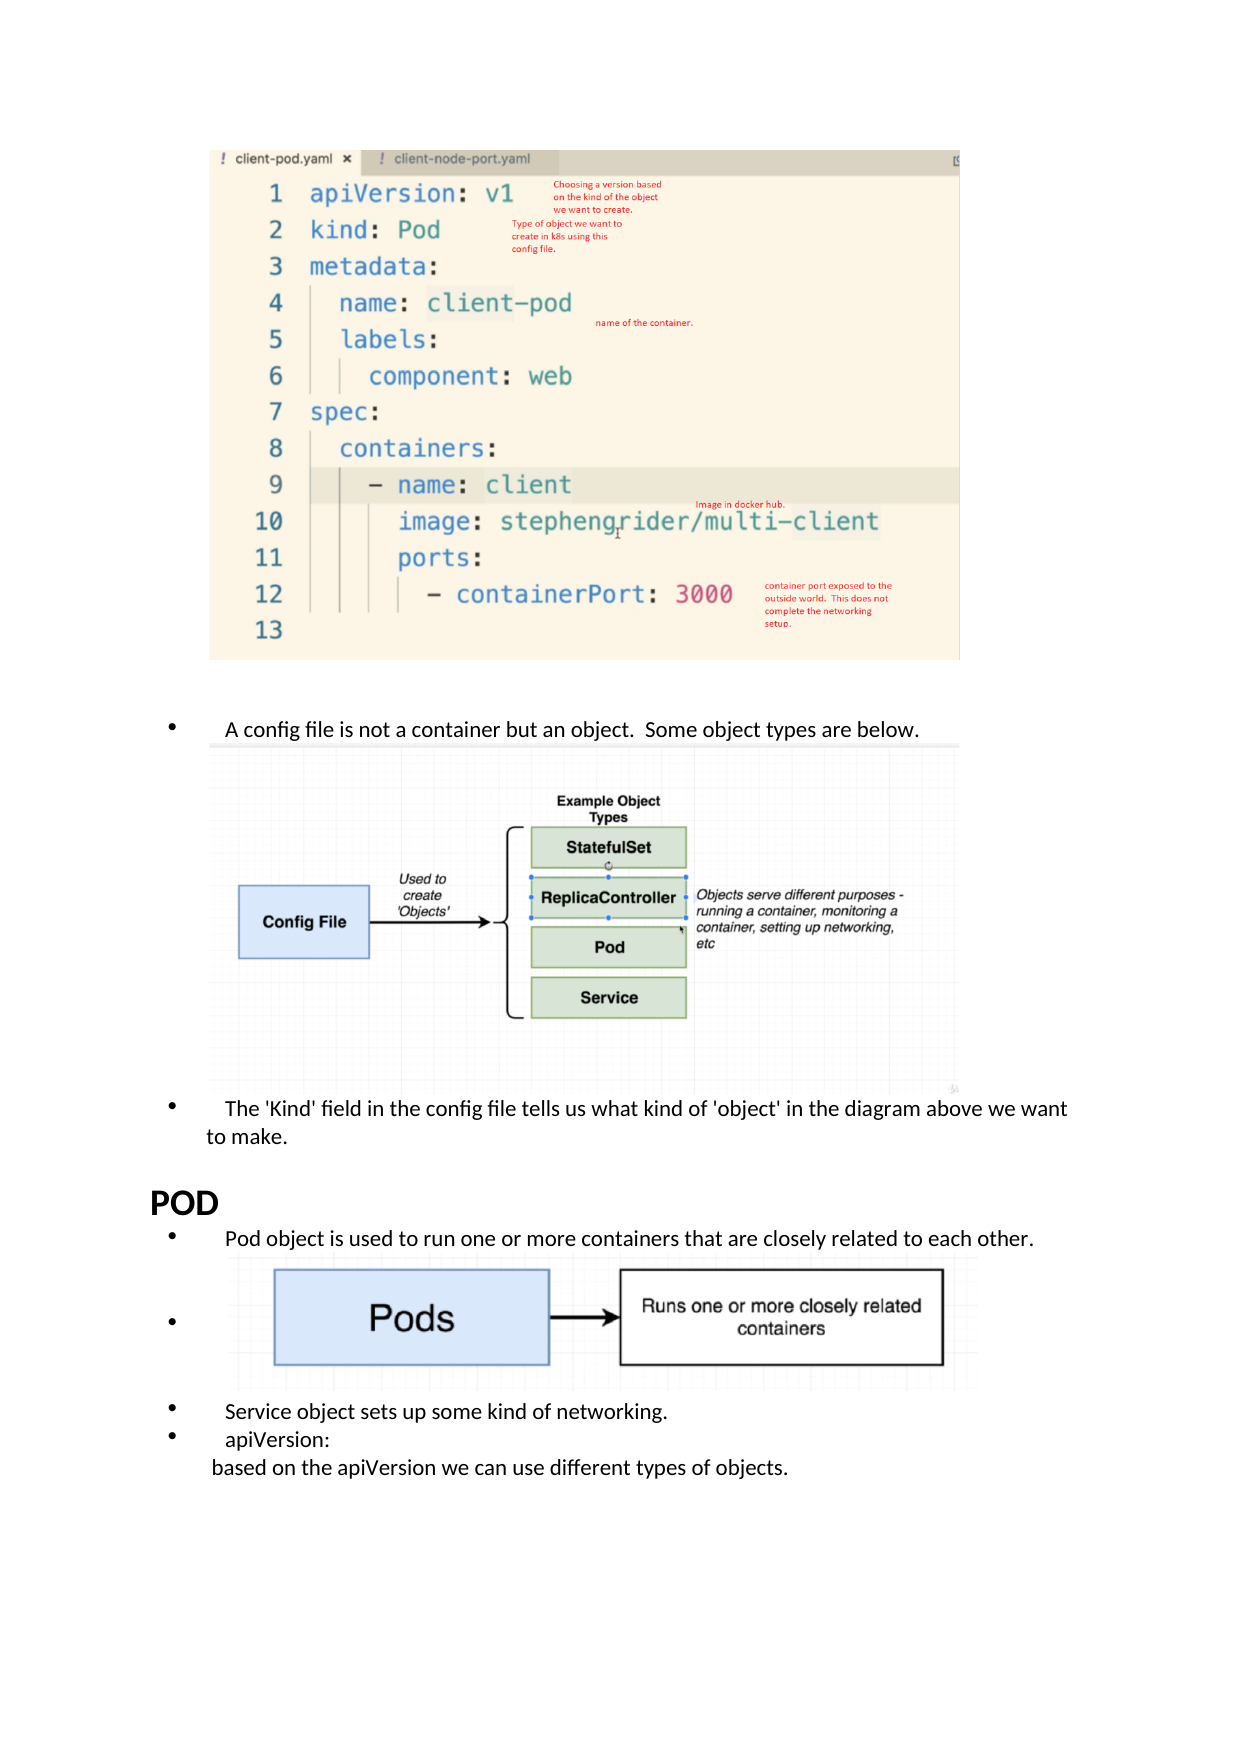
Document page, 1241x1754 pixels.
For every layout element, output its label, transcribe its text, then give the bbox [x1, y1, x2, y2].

picture [209, 743, 960, 1095]
list A config file is not a container but an object. Some object types are below. [169, 716, 1090, 743]
picture [228, 1252, 979, 1391]
list The 'Kind' field in the config file tells us what kind of 'object' in the diagram above we want to make. [169, 1094, 1090, 1151]
picture [209, 150, 960, 660]
list Service object sets up some kind of networking. [169, 1397, 1090, 1425]
text based on the apiVersion we can use different types of objects. [206, 1453, 1090, 1481]
list apiVersion: [169, 1425, 1090, 1453]
text POD [150, 1178, 1090, 1224]
list Pod object is used to run one or more containers that are closely related to each other. [169, 1224, 1090, 1252]
